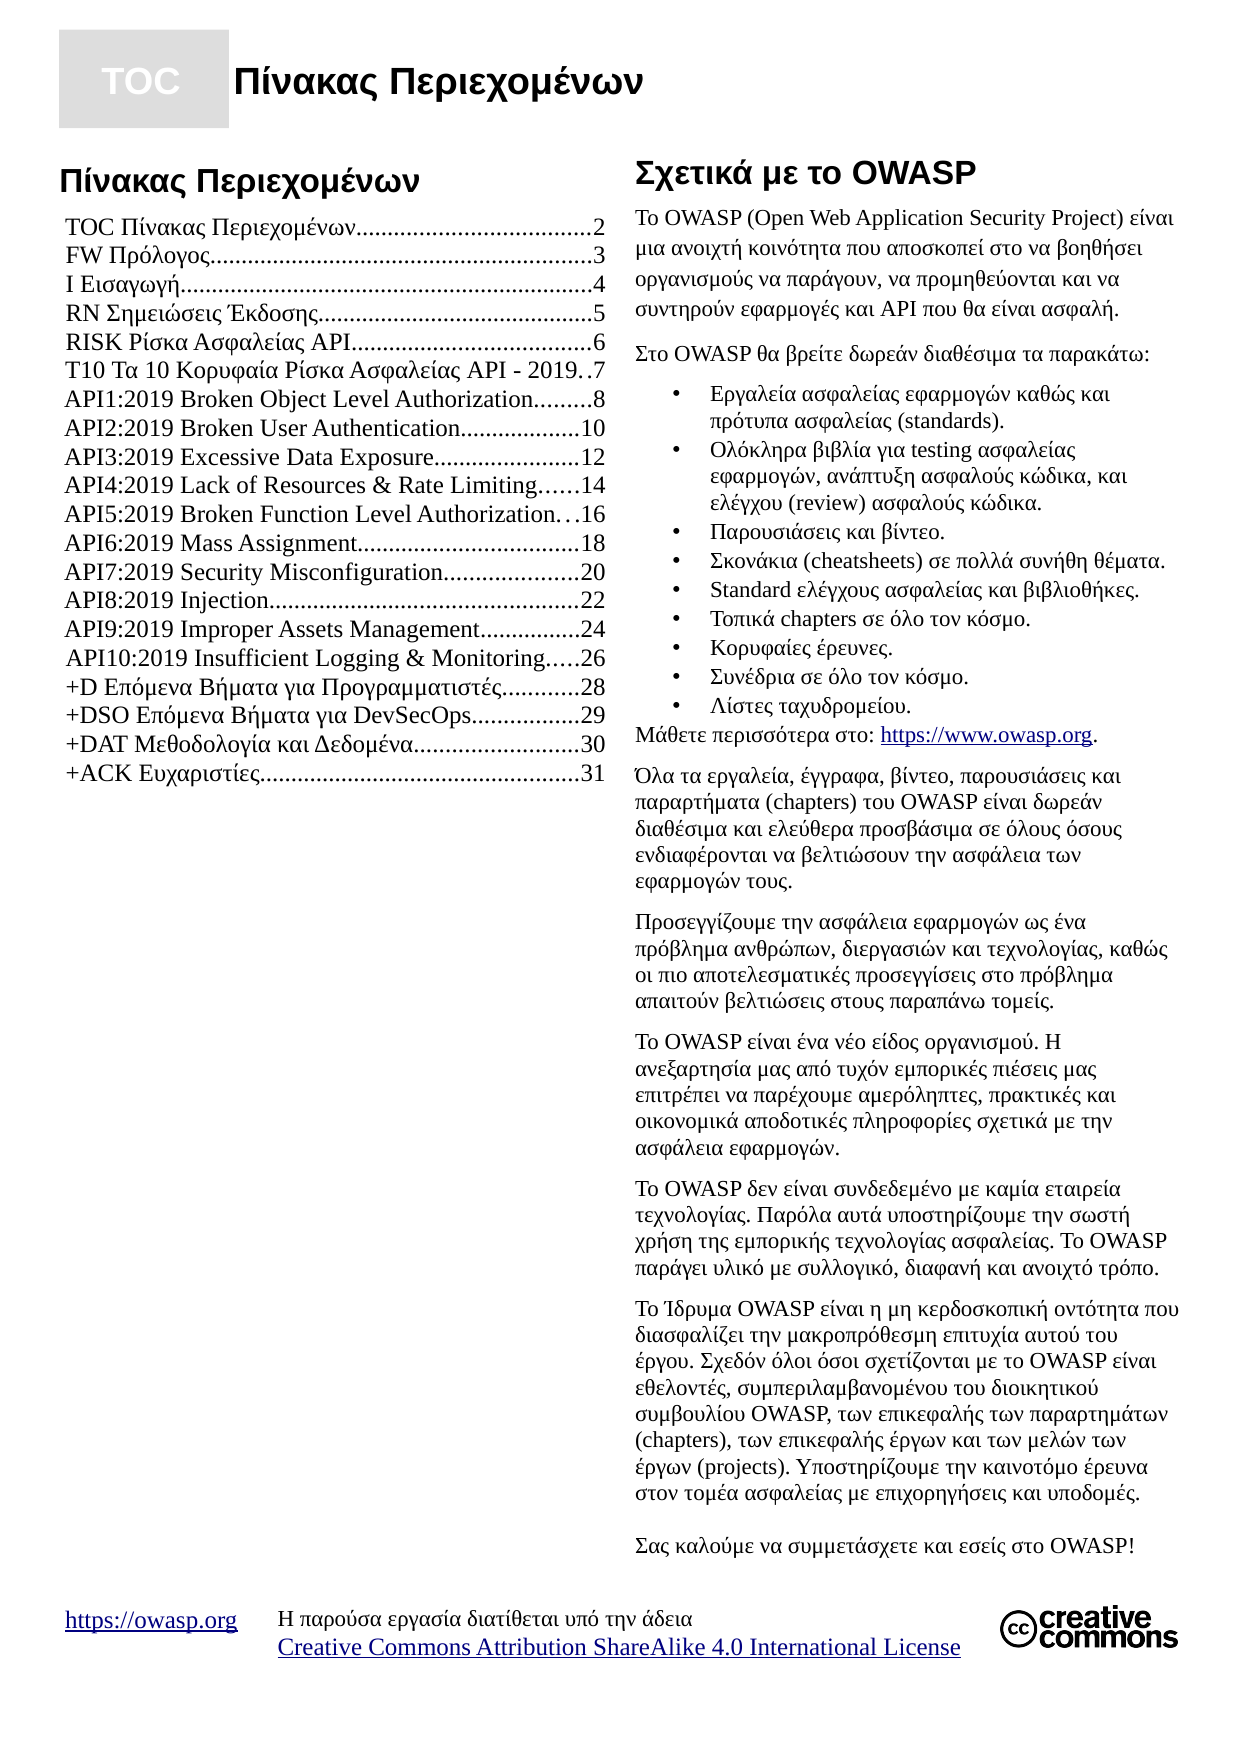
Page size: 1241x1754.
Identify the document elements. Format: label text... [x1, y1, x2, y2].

list Σκονάκια (cheatsheets) σε πολλά συνήθη θέματα. [672, 547, 1181, 573]
text Το OWASP είναι ένα νέο είδος οργανισμού. Η ανεξαρτησία μας από τυχόν εμπορικές πιέσεις μας επιτρέπει να παρέχουμε αμερόληπτες, πρακτικές και οικονομικά αποδοτικές πληροφορίες σχετικά με την ασφάλεια εφαρμογών. [635, 1028, 1181, 1160]
list Τοπικά chapters σε όλο τον κόσμο. [672, 605, 1181, 631]
text T10 Τα 10 Κορυφαία Ρίσκα Ασφαλείας API - 2019 7 [59, 356, 605, 384]
text API3:2019 Excessive Data Exposure 12 [59, 442, 605, 471]
subtitle Πίνακας Περιεχομένων [59, 161, 605, 199]
text API8:2019 Injection 22 [59, 586, 605, 614]
text API4:2019 Lack of Resources & Rate Limiting 14 [59, 471, 605, 499]
text API6:2019 Mass Assignment 18 [59, 528, 605, 557]
text Όλα τα εργαλεία, έγγραφα, βίντεο, παρουσιάσεις και παραρτήματα (chapters) του OWASP είναι δωρεάν διαθέσιμα και ελεύθερα προσβάσιμα σε όλους όσους ενδιαφέρονται να βελτιώσουν την ασφάλεια των εφαρμογών τους. [635, 762, 1181, 894]
text +DAT Μεθοδολογία και Δεδομένα 30 [59, 729, 605, 758]
text RISK Ρίσκα Ασφαλείας API 6 [59, 327, 605, 356]
text Προσεγγίζουμε την ασφάλεια εφαρμογών ως ένα πρόβλημα ανθρώπων, διεργασιών και τεχνολογίας, καθώς οι πιο αποτελεσματικές προσεγγίσεις στο πρόβλημα απαιτούν βελτιώσεις στους παραπάνω τομείς. [635, 908, 1181, 1014]
list Συνέδρια σε όλο τον κόσμο. [672, 663, 1181, 689]
text Μάθετε περισσότερα στο: https://www.owasp.org. [635, 721, 1181, 747]
text +DSO Επόμενα Βήματα για DevSecOps 29 [59, 701, 605, 729]
picture [1000, 1605, 1178, 1648]
text Το OWASP δεν είναι συνδεδεμένο με καμία εταιρεία τεχνολογίας. Παρόλα αυτά υποστηρίζουμε την σωστή χρήση της εμπορικής τεχνολογίας ασφαλείας. Το OWASP παράγει υλικό με συλλογικό, διαφανή και ανοιχτό τρόπο. [635, 1175, 1181, 1280]
list Παρουσιάσεις και βίντεο. [672, 518, 1181, 544]
text FW Πρόλογος 3 [59, 241, 605, 269]
subtitle Σχετικά με το OWASP [635, 153, 1181, 192]
list Λίστες ταχυδρομείου. [672, 692, 1181, 718]
text +D Επόμενα Βήματα για Προγραμματιστές 28 [59, 672, 605, 701]
list Κορυφαίες έρευνες. [672, 634, 1181, 660]
text API10:2019 Insufficient Logging & Monitoring 26 [59, 643, 605, 672]
text +ACK Ευχαριστίες 31 [59, 758, 605, 787]
text Στο OWASP θα βρείτε δωρεάν διαθέσιμα τα παρακάτω: [635, 339, 1181, 366]
list Εργαλεία ασφαλείας εφαρμογών καθώς και πρότυπα ασφαλείας (standards). [672, 381, 1181, 433]
text TOC Πίνακας Περιεχομένων 2 [59, 212, 605, 241]
list Ολόκληρα βιβλία για testing ασφαλείας εφαρμογών, ανάπτυξη ασφαλούς κώδικα, και ελέγχου (review) ασφαλούς κώδικα. [672, 436, 1181, 515]
list Standard ελέγχους ασφαλείας και βιβλιοθήκες. [672, 576, 1181, 602]
text I Εισαγωγή 4 [59, 269, 605, 298]
text Το Ίδρυμα OWASP είναι η μη κερδοσκοπική οντότητα που διασφαλίζει την μακροπρόθεσμη επιτυχία αυτού του έργου. Σχεδόν όλοι όσοι σχετίζονται με το OWASP είναι εθελοντές, συμπεριλαμβανομένου του διοικητικού συμβουλίου OWASP, των επικεφαλής των παραρτημάτων (chapters), των επικεφαλής έργων και των μελών των έργων (projects). Υποστηρίζουμε την καινοτόμο έρευνα στον τομέα ασφαλείας με επιχορηγήσεις και υποδομές. Σας καλούμε να συμμετάσχετε και εσείς στο OWASP! [635, 1295, 1181, 1558]
text Το OWASP (Open Web Application Security Project) είναι μια ανοιχτή κοινότητα που αποσκοπεί στο να βοηθήσει οργανισμούς να παράγουν, να προμηθεύονται και να συντηρούν εφαρμογές και API που θα είναι ασφαλή. [635, 204, 1181, 321]
text API2:2019 Broken User Authentication 10 [59, 413, 605, 442]
text RN Σημειώσεις Έκδοσης 5 [59, 298, 605, 327]
text API5:2019 Broken Function Level Authorization 16 [59, 499, 605, 528]
text API7:2019 Security Misconfiguration 20 [59, 557, 605, 586]
text API9:2019 Improper Assets Management 24 [59, 614, 605, 643]
text API1:2019 Broken Object Level Authorization 8 [59, 384, 605, 413]
